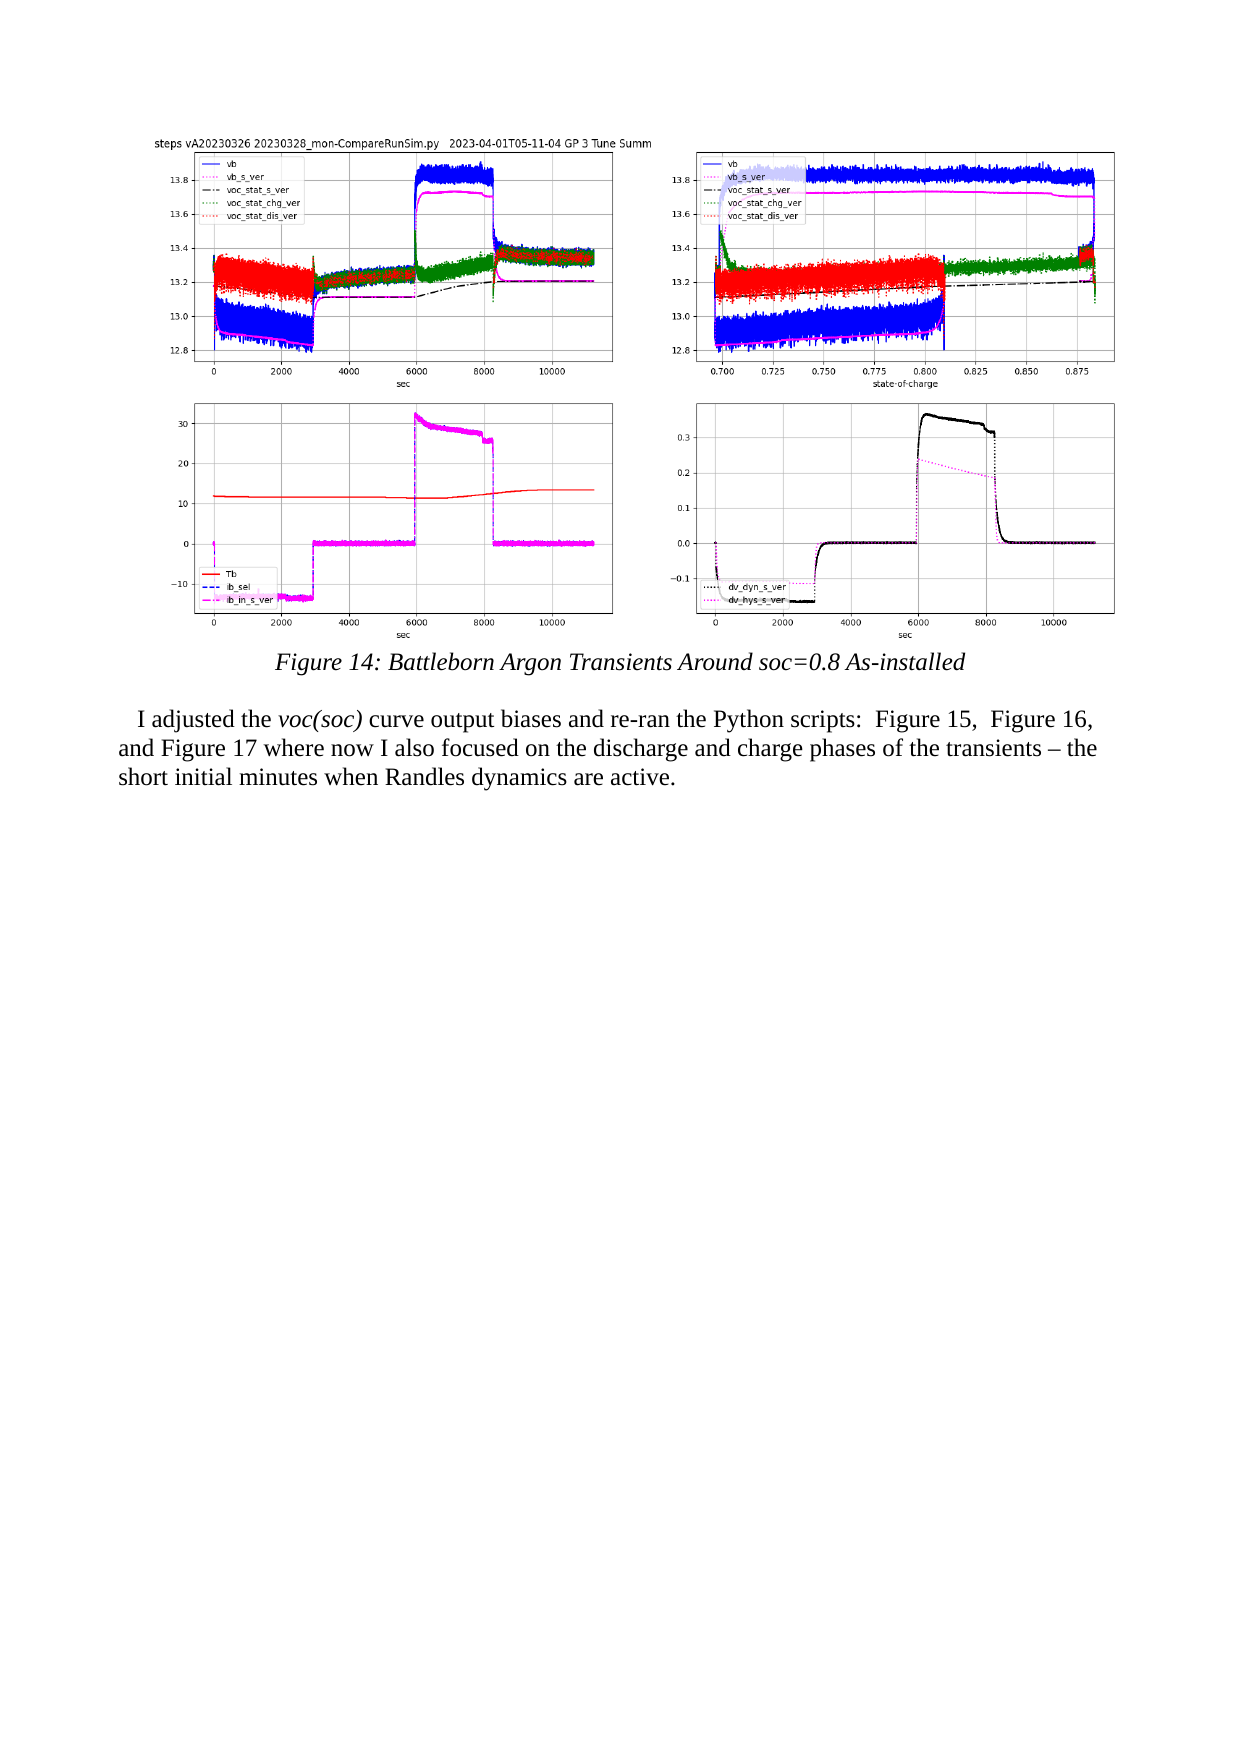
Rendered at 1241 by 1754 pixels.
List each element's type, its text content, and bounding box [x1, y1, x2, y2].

picture [135, 130, 1140, 647]
text I adjusted the voc(soc) curve output biases and re-ran the Python scripts: Figure 15, Figure 16, and Figure 17 where now I also focused on the discharge and charge phases of the transients – the short initial minutes when Randles dynamics are active. [118, 675, 1122, 790]
text [118, 118, 1122, 143]
text Figure 14: Battleborn Argon Transients Around soc=0.8 As-installed [118, 143, 1122, 675]
